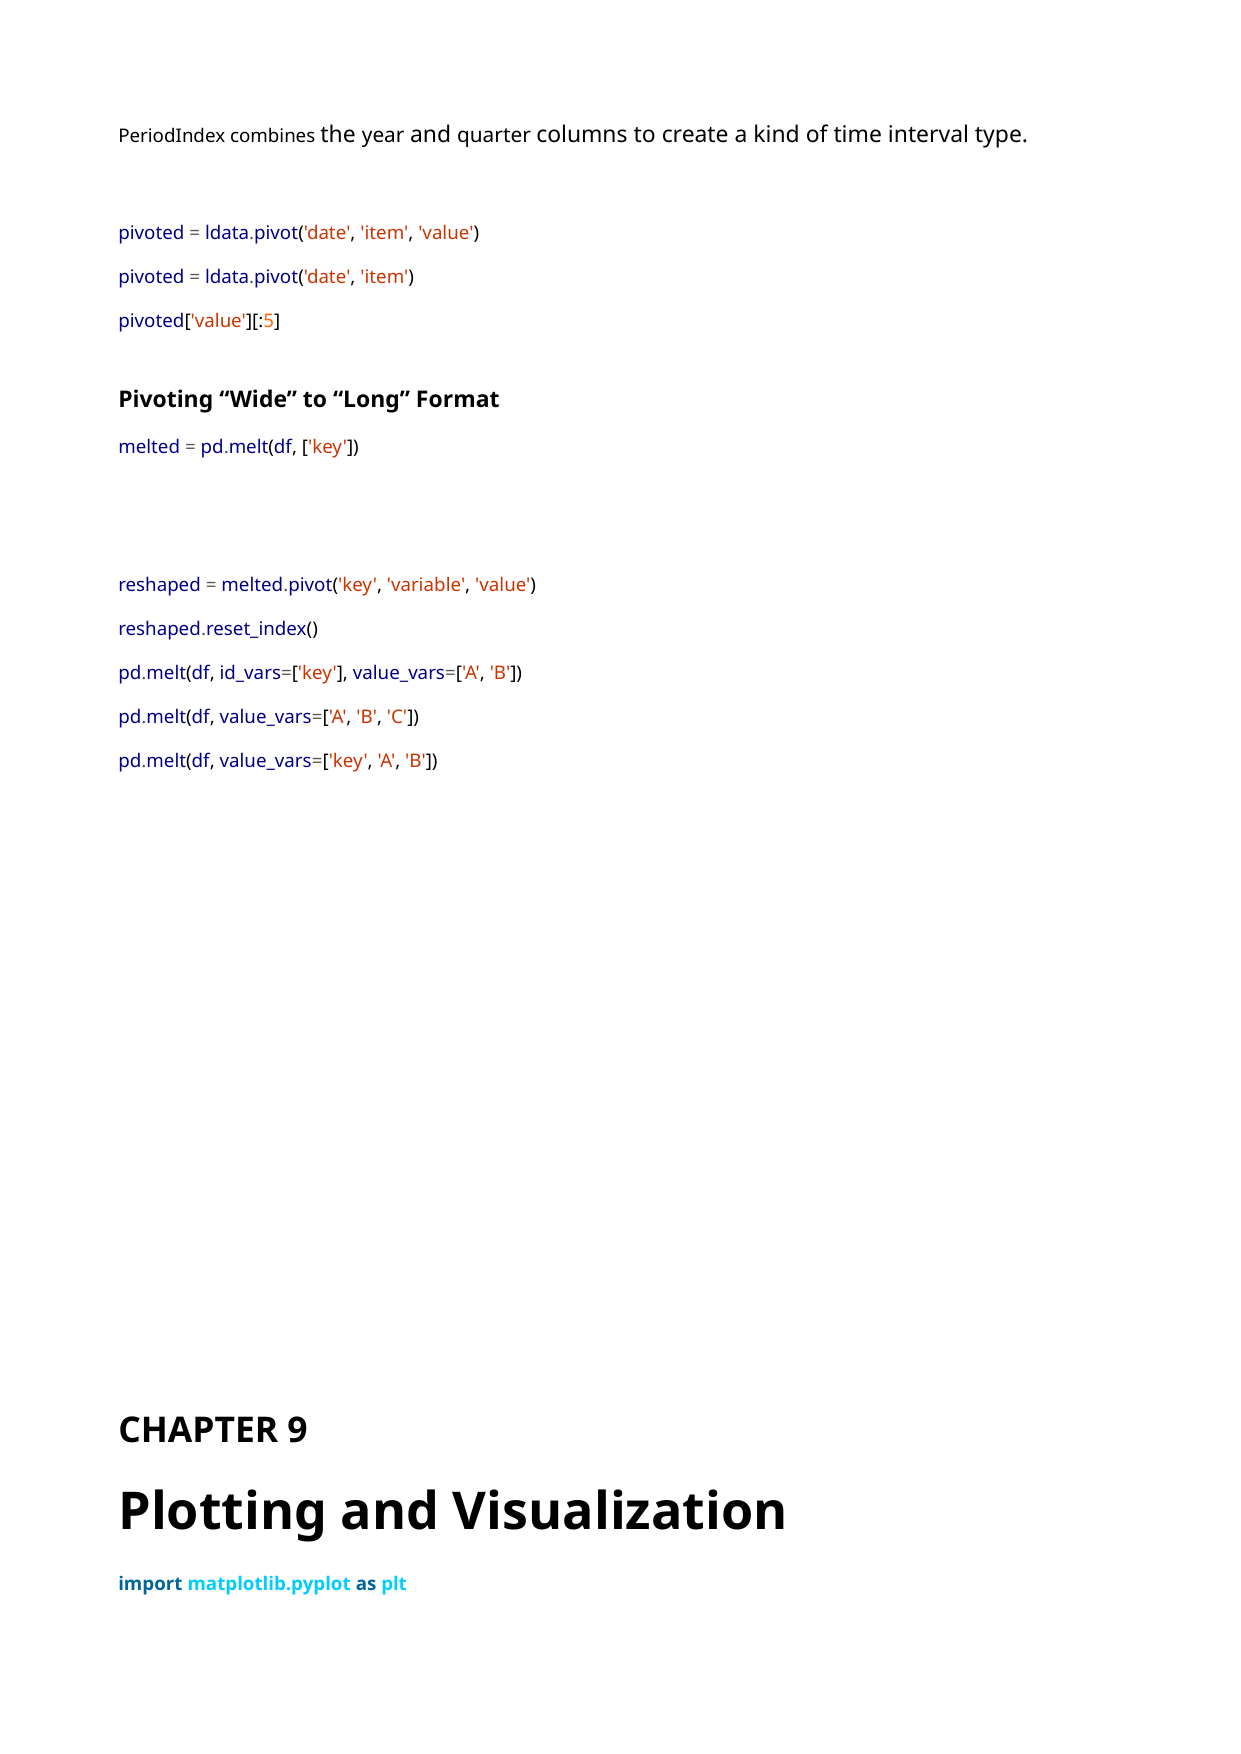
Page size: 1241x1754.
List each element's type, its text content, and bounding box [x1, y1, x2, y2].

text reshaped = melted.pivot('key', 'variable', 'value') [118, 572, 1122, 597]
text PeriodIndex combines the year and quarter columns to create a kind of time interval type. [118, 118, 1122, 149]
text reshaped.reset_index() [118, 616, 1122, 641]
text import matplotlib.pyplot as plt [118, 1570, 1122, 1596]
text Pivoting “Wide” to “Long” Format [118, 383, 1122, 414]
text melted = pd.melt(df, ['key']) [118, 433, 1122, 459]
text pd.melt(df, id_vars=['key'], value_vars=['A', 'B']) [118, 659, 1122, 685]
text Plotting and Visualization [118, 1474, 1122, 1545]
text pd.melt(df, value_vars=['key', 'A', 'B']) [118, 747, 1122, 773]
text pivoted['value'][:5] [118, 307, 1122, 332]
text pd.melt(df, value_vars=['A', 'B', 'C']) [118, 703, 1122, 729]
text pivoted = ldata.pivot('date', 'item', 'value') [118, 219, 1122, 245]
text CHAPTER 9 [118, 1404, 1122, 1452]
text pivoted = ldata.pivot('date', 'item') [118, 263, 1122, 288]
